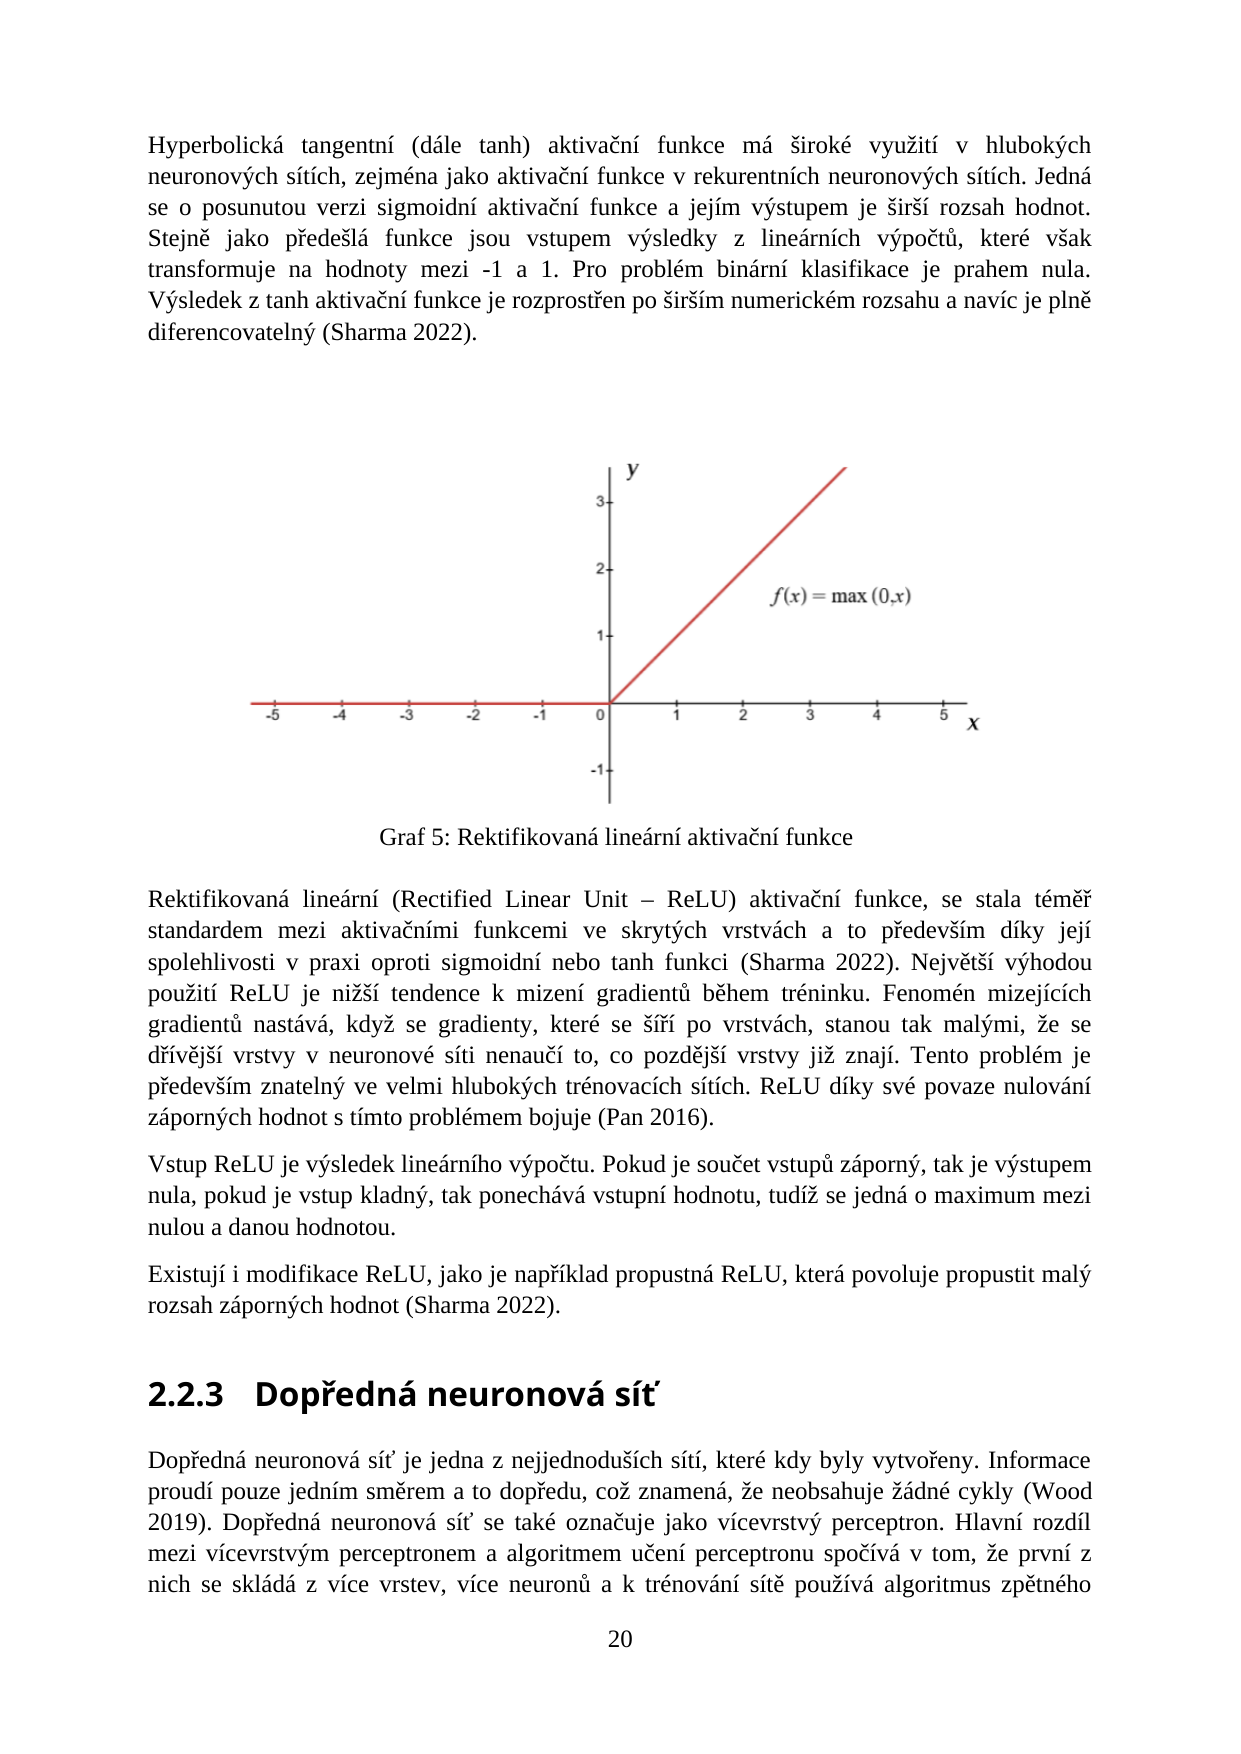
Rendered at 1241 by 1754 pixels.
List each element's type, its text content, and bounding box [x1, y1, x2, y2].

subtitle Dopředná neuronová síť [148, 1371, 1092, 1417]
text Existují i modifikace ReLU, jako je například propustná ReLU, která povoluje propustit malý rozsah záporných hodnot (Sharma 2022). [148, 1259, 1092, 1319]
text Rektifikovaná lineární (Rectified Linear Unit – ReLU) aktivační funkce, se stala téměř standardem mezi aktivačními funkcemi ve skrytých vrstvách a to především díky její spolehlivosti v praxi oproti sigmoidní nebo tanh funkci (Sharma 2022). Největší výhodou použití ReLU je nižší tendence k mizení gradientů během tréninku. Fenomén mizejících gradientů nastává, když se gradienty, které se šíří po vrstvách, stanou tak malými, že se dřívější vrstvy v neuronové síti nenaučí to, co pozdější vrstvy již znají. Tento problém je především znatelný ve velmi hlubokých trénovacích sítích. ReLU díky své povaze nulování záporných hodnot s tímto problémem bojuje (Pan 2016). [148, 412, 1092, 1131]
text Hyperbolická tangentní (dále tanh) aktivační funkce má široké využití v hlubokých neuronových sítích, zejména jako aktivační funkce v rekurentních neuronových sítích. Jedná se o posunutou verzi sigmoidní aktivační funkce a jejím výstupem je širší rozsah hodnot. Stejně jako předešlá funkce jsou vstupem výsledky z lineárních výpočtů, které však transformuje na hodnoty mezi -1 a 1. Pro problém binární klasifikace je prahem nula. Výsledek z tanh aktivační funkce je rozprostřen po širším numerickém rozsahu a navíc je plně diferencovatelný (Sharma 2022). [148, 130, 1092, 345]
text Vstup ReLU je výsledek lineárního výpočtu. Pokud je součet vstupů záporný, tak je výstupem nula, pokud je vstup kladný, tak ponechává vstupní hodnotu, tudíž se jedná o maximum mezi nulou a danou hodnotou. [148, 1149, 1092, 1240]
text Graf 5: Rektifikovaná lineární aktivační funkce [243, 823, 989, 851]
picture [243, 450, 989, 823]
text Dopředná neuronová síť je jedna z nejjednoduších sítí, které kdy byly vytvořeny. Informace proudí pouze jedním směrem a to dopředu, což znamená, že neobsahuje žádné cykly (Wood 2019). Dopředná neuronová síť se také označuje jako vícevrstvý perceptron. Hlavní rozdíl mezi vícevrstvým perceptronem a algoritmem učení perceptronu spočívá v tom, že první z nich se skládá z více vrstev, více neuronů a k trénování sítě používá algoritmus zpětného [148, 1445, 1092, 1598]
